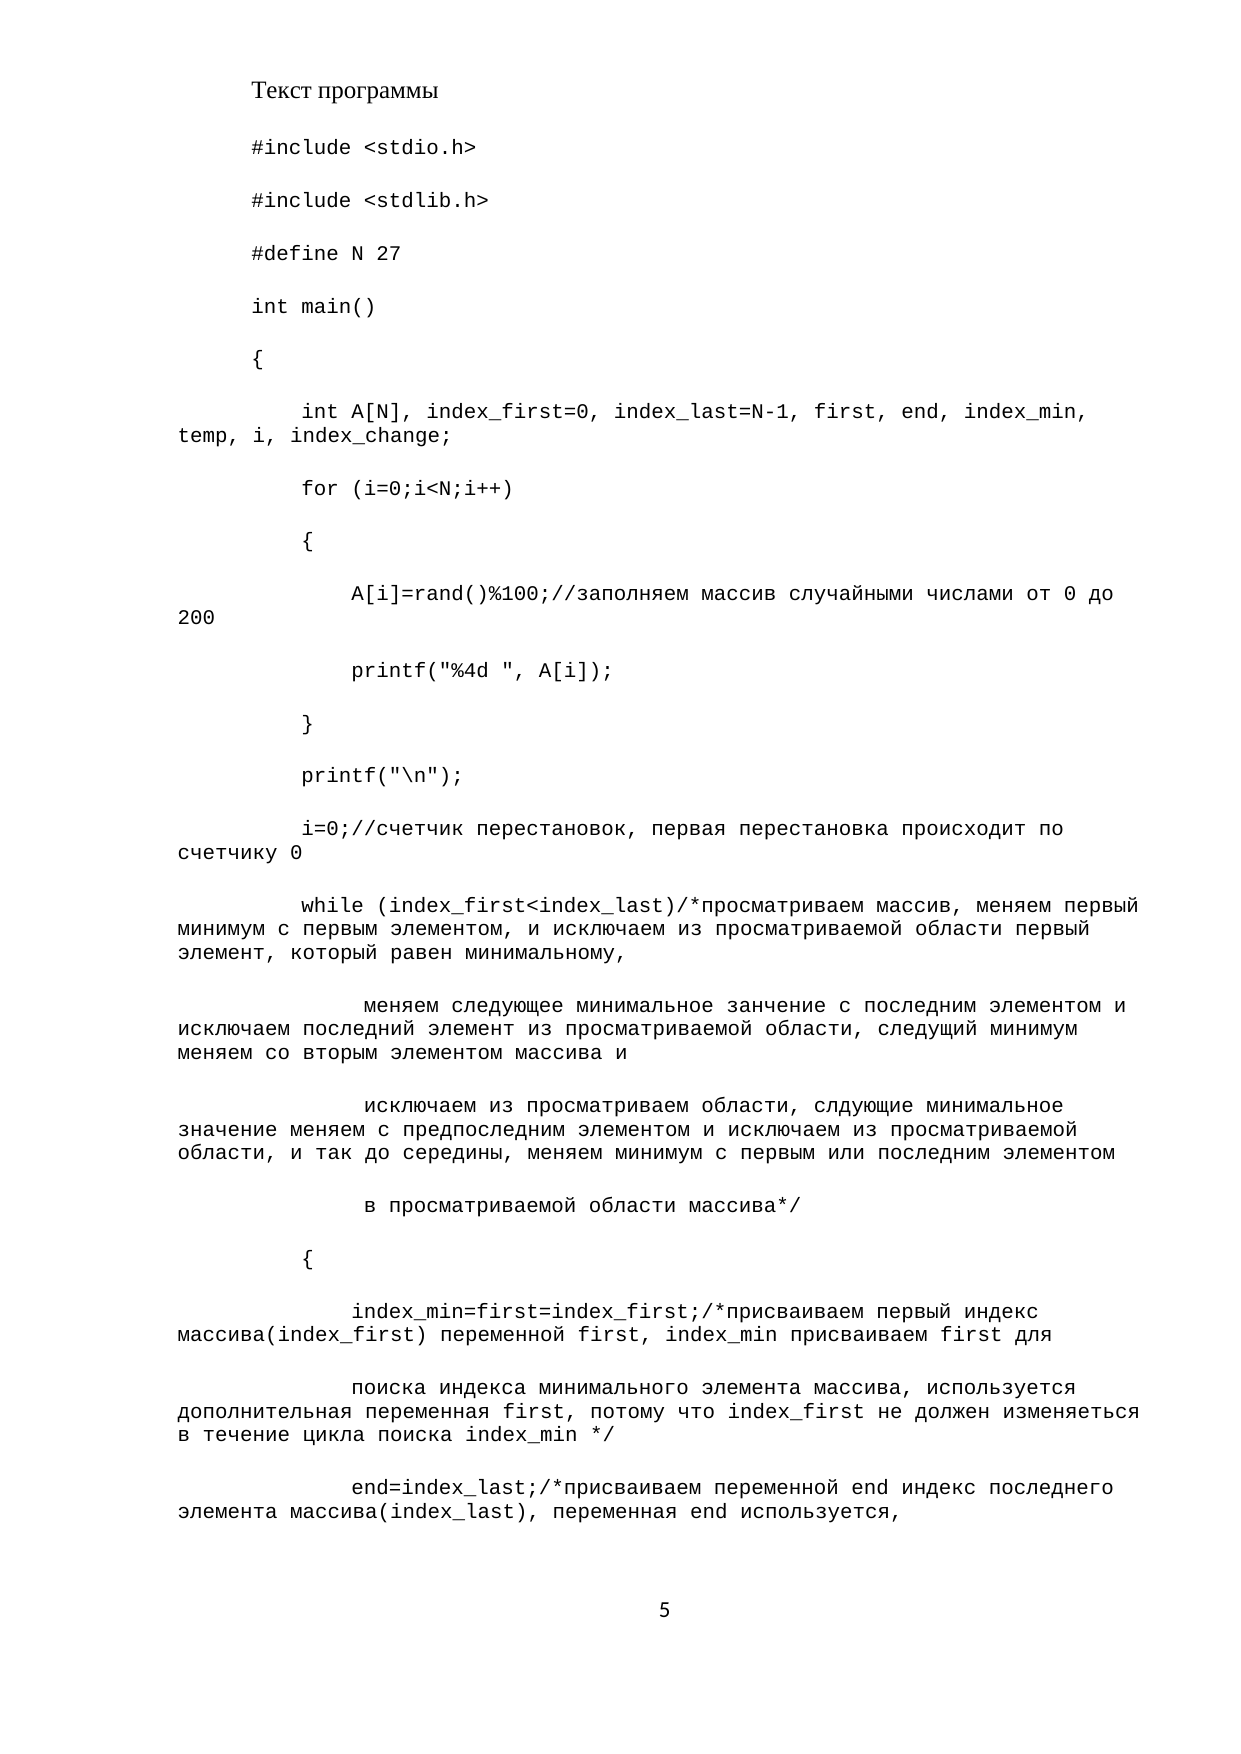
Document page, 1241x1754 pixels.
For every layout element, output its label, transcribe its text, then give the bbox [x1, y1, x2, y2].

text { [177, 531, 1152, 554]
text int main() [177, 296, 1152, 319]
text поиска индекса минимального элемента массива, используется дополнительная переменная first, потому что index_first не должен изменяеться в течение цикла поиска index_min */ [177, 1377, 1152, 1448]
text while (index_first<index_last)/*просматриваем массив, меняем первый минимум с первым элементом, и исключаем из просматриваемой области первый элемент, который равен минимальному, [177, 895, 1152, 966]
text { [177, 1248, 1152, 1271]
text end=index_last;/*присваиваем переменной end индекс последнего элемента массива(index_last), переменная end используется, [177, 1477, 1152, 1524]
text } [177, 713, 1152, 736]
text index_min=first=index_first;/*присваиваем первый индекс массива(index_first) переменной first, index_min присваиваем first для [177, 1301, 1152, 1348]
text int A[N], index_first=0, index_last=N-1, first, end, index_min, temp, i, index_change; [177, 401, 1152, 448]
text #include <stdlib.h> [177, 190, 1152, 214]
text исключаем из просматриваем области, слдующие минимальное значение меняем с предпоследним элементом и исключаем из просматриваемой области, и так до середины, меняем минимум с первым или последним элементом [177, 1095, 1152, 1166]
text i=0;//счетчик перестановок, первая перестановка происходит по счетчику 0 [177, 818, 1152, 866]
text for (i=0;i<N;i++) [177, 478, 1152, 501]
text printf("%4d ", A[i]); [177, 660, 1152, 683]
text A[i]=rand()%100;//заполняем массив случайными числами от 0 до 200 [177, 583, 1152, 631]
text { [177, 348, 1152, 372]
text меняем следующее минимальное занчение с последним элементом и исключаем последний элемент из просматриваемой области, следущий минимум меняем со вторым элементом массива и [177, 995, 1152, 1066]
text в просматриваемой области массива*/ [177, 1195, 1152, 1219]
text printf("\n"); [177, 765, 1152, 789]
text #define N 27 [177, 243, 1152, 266]
text #include <stdio.h> [177, 137, 1152, 161]
text Текст программы [177, 75, 1152, 104]
